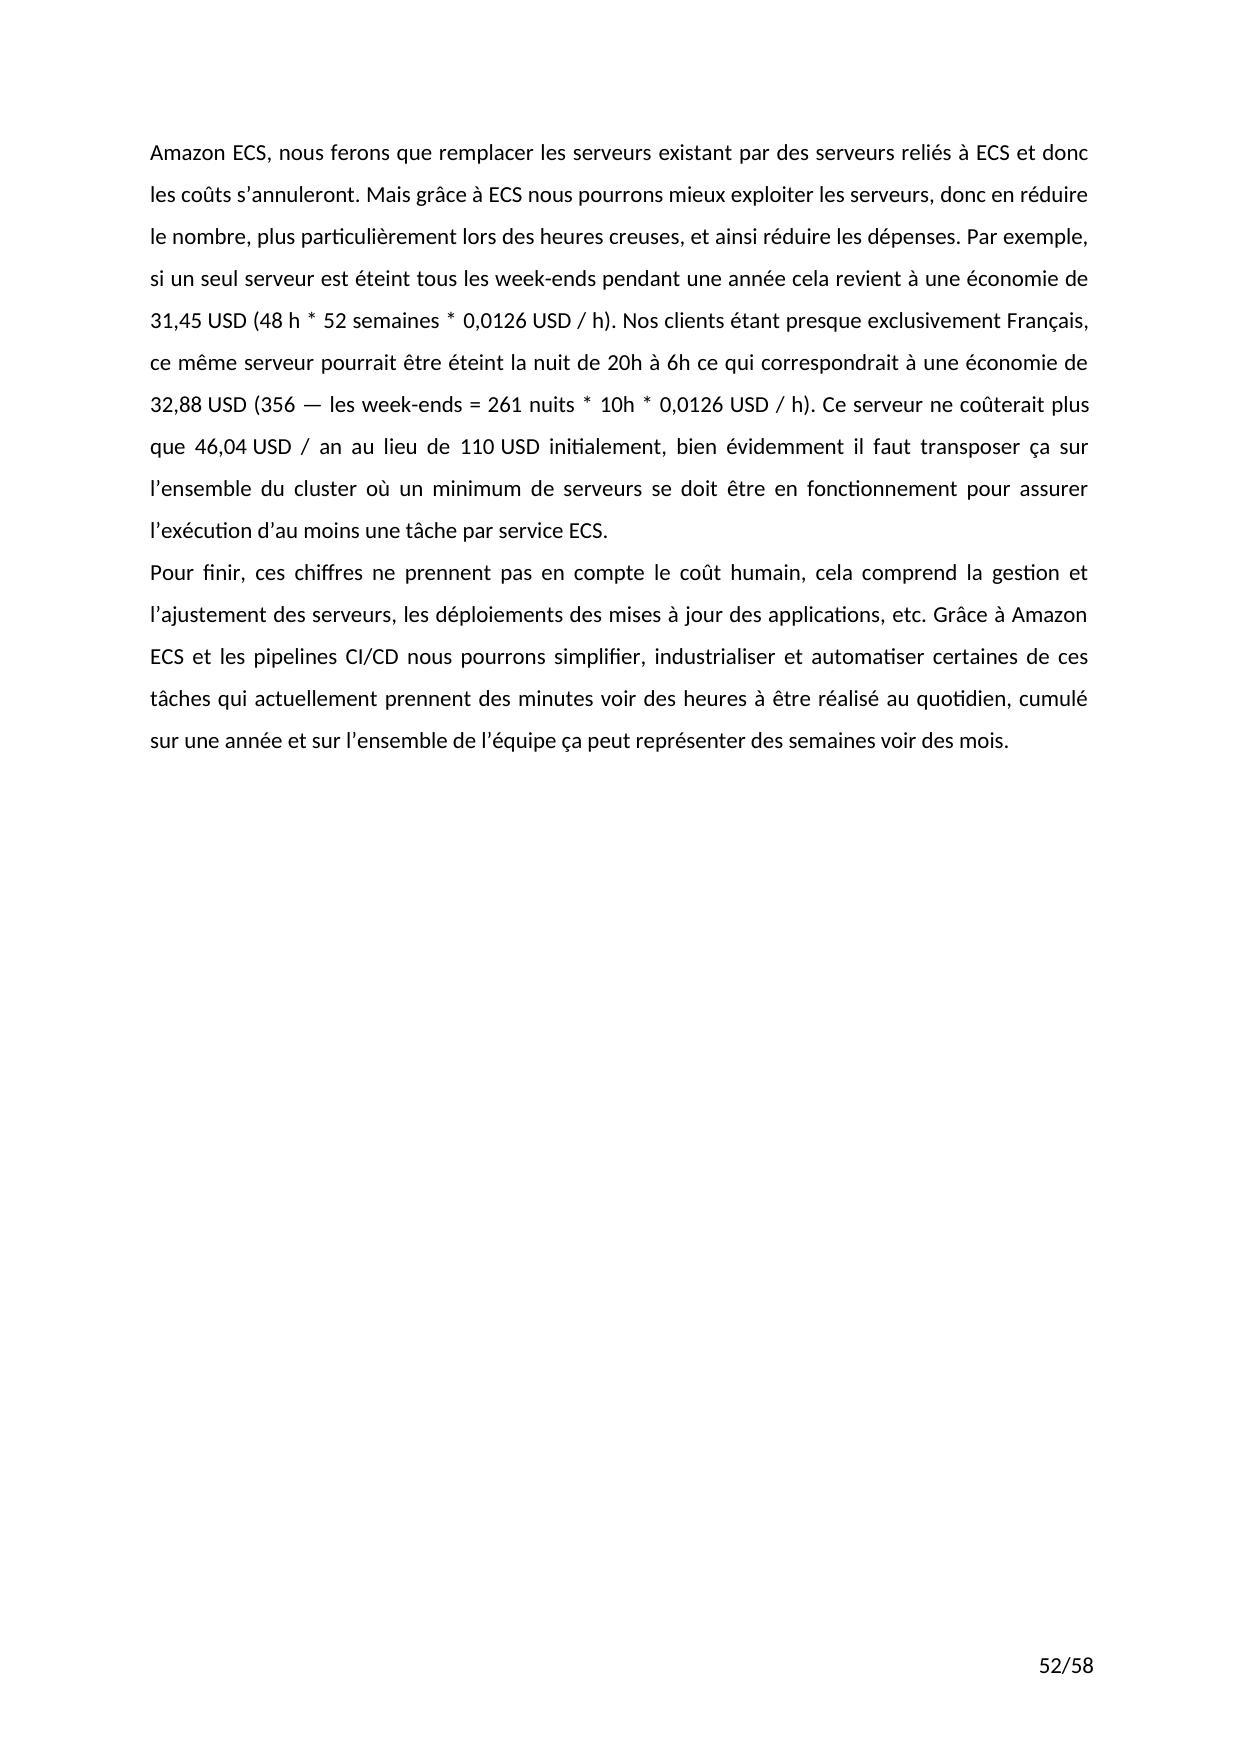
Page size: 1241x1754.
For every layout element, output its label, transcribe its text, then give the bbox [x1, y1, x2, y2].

text Pour finir, ces chiffres ne prennent pas en compte le coût humain, cela comprend la gestion et l’ajustement des serveurs, les déploiements des mises à jour des applications, etc. Grâce à Amazon ECS et les pipelines CI/CD nous pourrons simplifier, industrialiser et automatiser certaines de ces tâches qui actuellement prennent des minutes voir des heures à être réalisé au quotidien, cumulé sur une année et sur l’ensemble de l’équipe ça peut représenter des semaines voir des mois. [150, 558, 1090, 754]
text Amazon ECS, nous ferons que remplacer les serveurs existant par des serveurs reliés à ECS et donc les coûts s’annuleront. Mais grâce à ECS nous pourrons mieux exploiter les serveurs, donc en réduire le nombre, plus particulièrement lors des heures creuses, et ainsi réduire les dépenses. Par exemple, si un seul serveur est éteint tous les week-ends pendant une année cela revient à une économie de 31,45 USD (48 h * 52 semaines * 0,0126 USD / h). Nos clients étant presque exclusivement Français, ce même serveur pourrait être éteint la nuit de 20h à 6h ce qui correspondrait à une économie de 32,88 USD (356 — les week-ends = 261 nuits * 10h * 0,0126 USD / h). Ce serveur ne coûterait plus que 46,04 USD / an au lieu de 110 USD initialement, bien évidemment il faut transposer ça sur l’ensemble du cluster où un minimum de serveurs se doit être en fonctionnement pour assurer l’exécution d’au moins une tâche par service ECS. [150, 138, 1090, 544]
